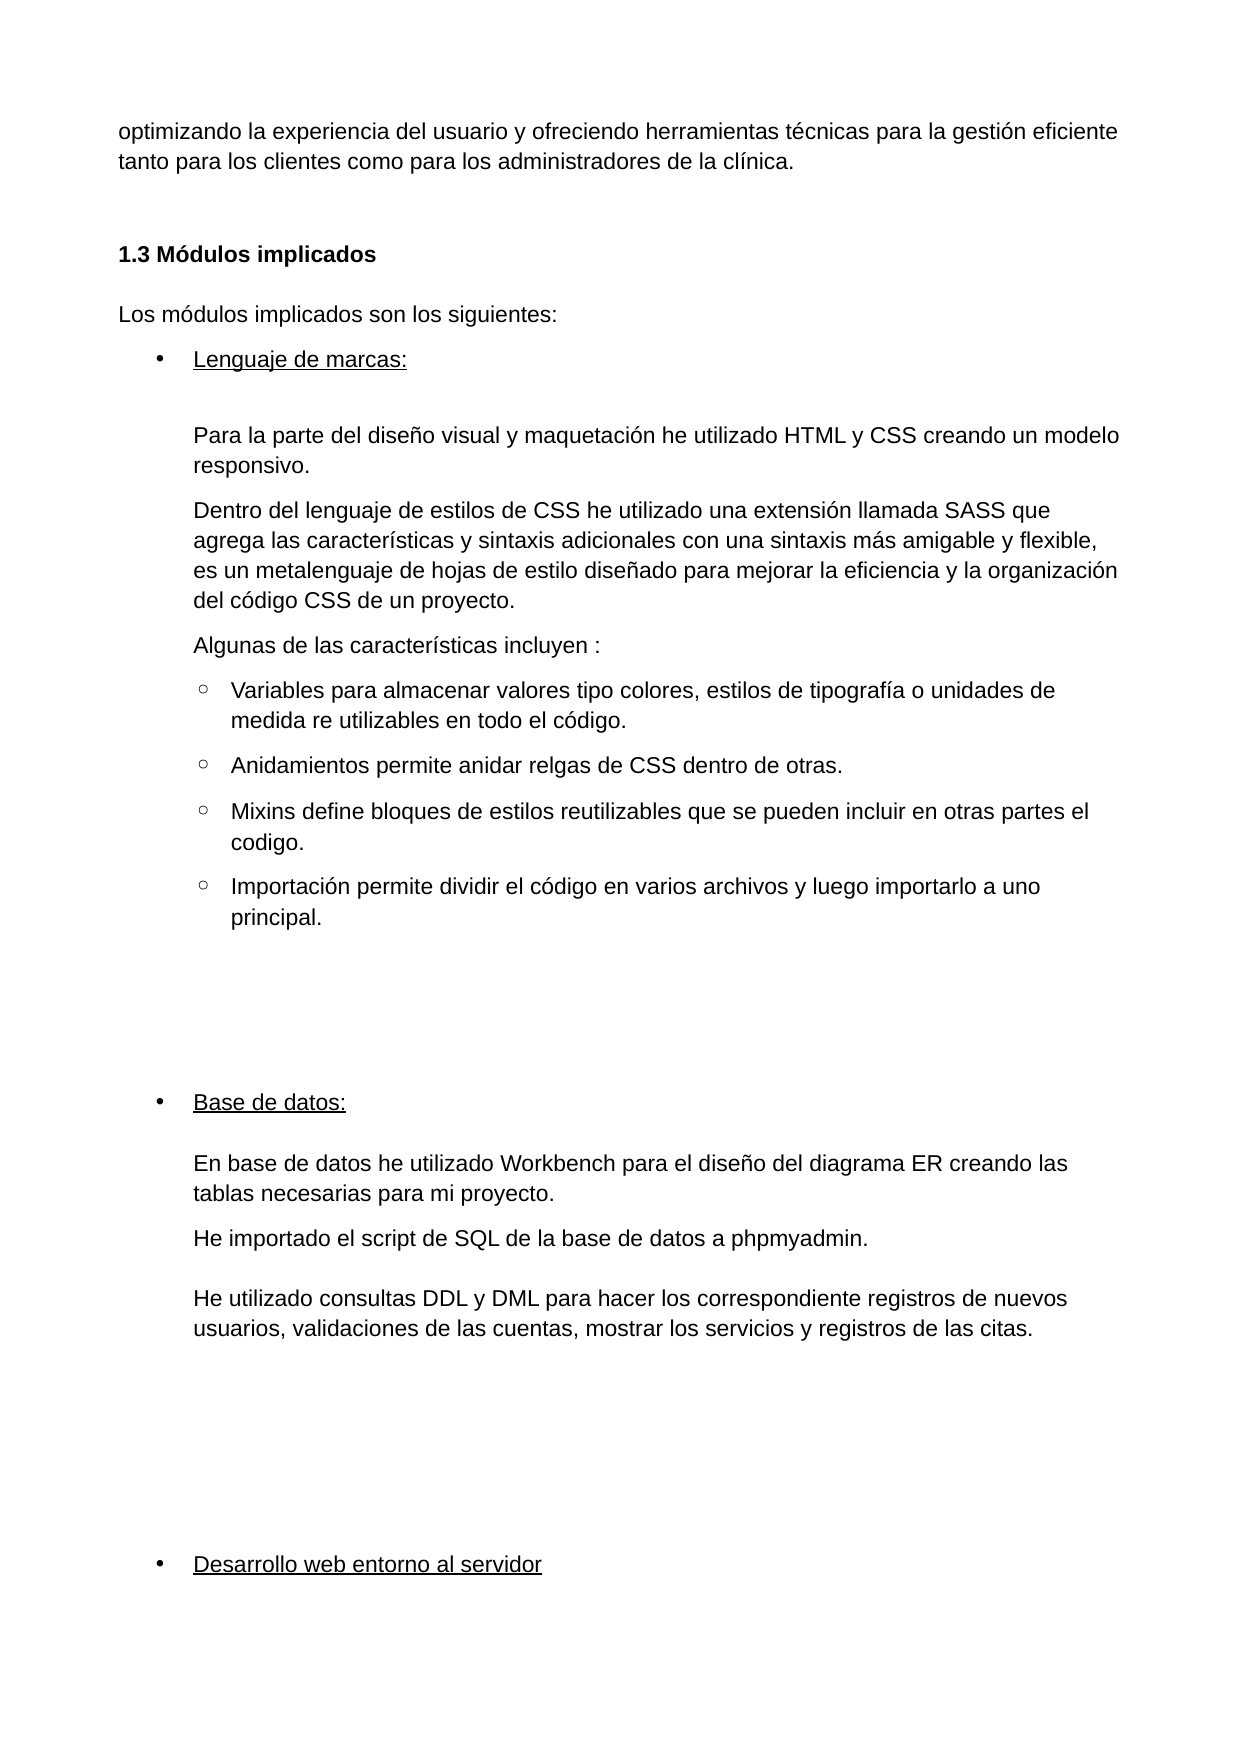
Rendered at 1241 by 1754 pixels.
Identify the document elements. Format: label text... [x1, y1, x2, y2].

list Desarrollo web entorno al servidor [156, 1551, 1122, 1577]
list Mixins define bloques de estilos reutilizables que se pueden incluir en otras partes el codigo. [193, 798, 1122, 855]
list Importación permite dividir el código en varios archivos y luego importarlo a uno principal. [193, 873, 1122, 930]
list Anidamientos permite anidar relgas de CSS dentro de otras. [193, 752, 1122, 779]
list Algunas de las características incluyen : [156, 632, 1122, 658]
list Dentro del lenguaje de estilos de CSS he utilizado una extensión llamada SASS que agrega las características y sintaxis adicionales con una sintaxis más amigable y flexible, es un metalenguaje de hojas de estilo diseñado para mejorar la eficiencia y la organización del código CSS de un proyecto. [156, 497, 1122, 613]
list Variables para almacenar valores tipo colores, estilos de tipografía o unidades de medida re utilizables en todo el código. [193, 677, 1122, 734]
list Para la parte del diseño visual y maquetación he utilizado HTML y CSS creando un modelo responsivo. [156, 391, 1122, 478]
list Base de datos: En base de datos he utilizado Workbench para el diseño del diagrama ER creando las tablas necesarias para mi proyecto. [156, 1089, 1122, 1206]
list He importado el script de SQL de la base de datos a phpmyadmin. He utilizado consultas DDL y DML para hacer los correspondiente registros de nuevos usuarios, validaciones de las cuentas, mostrar los servicios y registros de las citas. [156, 1225, 1122, 1342]
text optimizando la experiencia del usuario y ofreciendo herramientas técnicas para la gestión eficiente tanto para los clientes como para los administradores de la clínica. [118, 118, 1122, 175]
list Lenguaje de marcas: [156, 346, 1122, 373]
text 1.3 Módulos implicados Los módulos implicados son los siguientes: [118, 241, 1122, 327]
